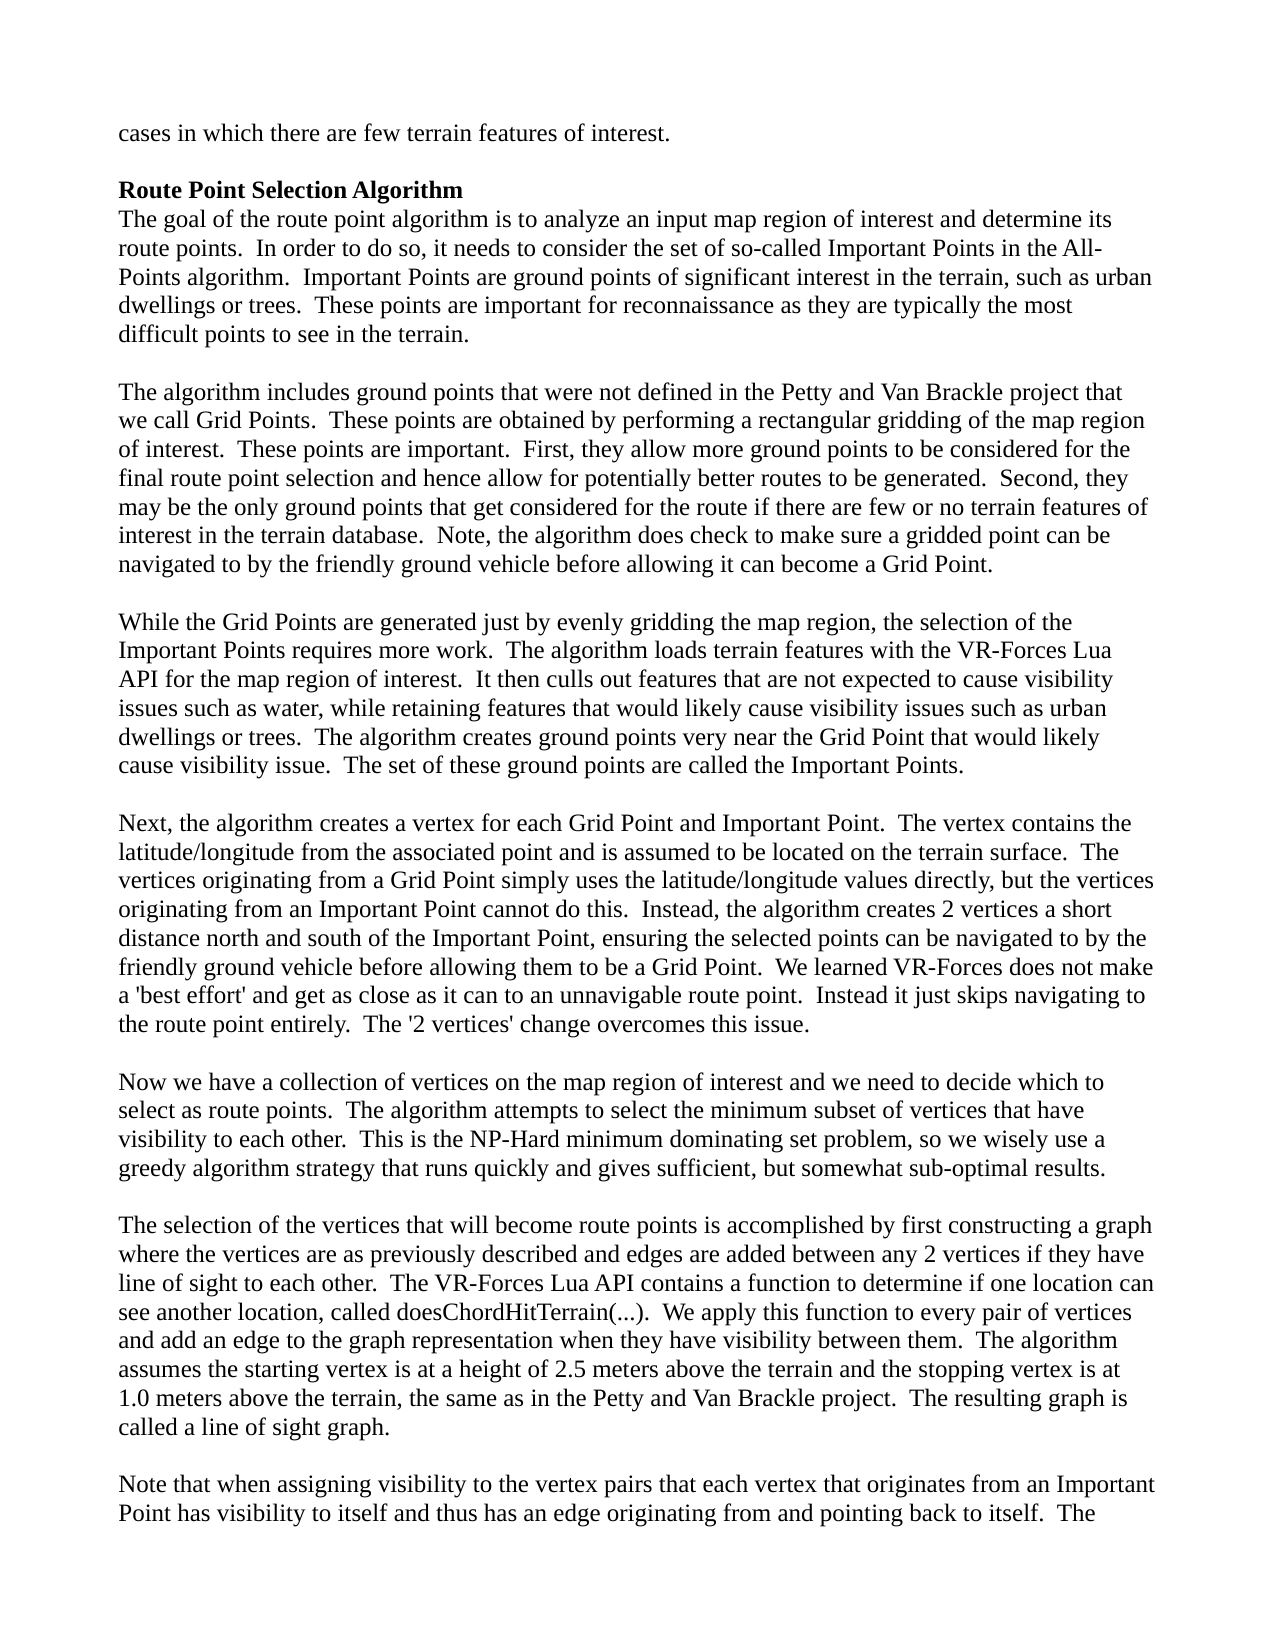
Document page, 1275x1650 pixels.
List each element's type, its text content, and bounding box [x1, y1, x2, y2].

text Route Point Selection Algorithm [118, 176, 1157, 204]
text Next, the algorithm creates a vertex for each Grid Point and Important Point. The vertex contains the latitude/longitude from the associated point and is assumed to be located on the terrain surface. The vertices originating from a Grid Point simply uses the latitude/longitude values directly, but the vertices originating from an Important Point cannot do this. Instead, the algorithm creates 2 vertices a short distance north and south of the Important Point, ensuring the selected points can be navigated to by the friendly ground vehicle before allowing them to be a Grid Point. We learned VR-Forces does not make a 'best effort' and get as close as it can to an unnavigable route point. Instead it just skips navigating to the route point entirely. The '2 vertices' change overcomes this issue. [118, 808, 1157, 1038]
text The selection of the vertices that will become route points is accomplished by first constructing a graph where the vertices are as previously described and edges are added between any 2 vertices if they have line of sight to each other. The VR-Forces Lua API contains a function to determine if one location can see another location, called doesChordHitTerrain(...). We apply this function to every pair of vertices and add an edge to the graph representation when they have visibility between them. The algorithm assumes the starting vertex is at a height of 2.5 meters above the terrain and the stopping vertex is at 1.0 meters above the terrain, the same as in the Petty and Van Brackle project. The resulting graph is called a line of sight graph. [118, 1211, 1157, 1441]
text While the Grid Points are generated just by evenly gridding the map region, the selection of the Important Points requires more work. The algorithm loads terrain features with the VR-Forces Lua API for the map region of interest. It then culls out features that are not expected to cause visibility issues such as water, while retaining features that would likely cause visibility issues such as urban dwellings or trees. The algorithm creates ground points very near the Grid Point that would likely cause visibility issue. The set of these ground points are called the Important Points. [118, 607, 1157, 779]
text The algorithm includes ground points that were not defined in the Petty and Van Brackle project that we call Grid Points. These points are obtained by performing a rectangular gridding of the map region of interest. These points are important. First, they allow more ground points to be considered for the final route point selection and hence allow for potentially better routes to be generated. Second, they may be the only ground points that get considered for the route if there are few or no terrain features of interest in the terrain database. Note, the algorithm does check to make sure a gridded point can be navigated to by the friendly ground vehicle before allowing it can become a Grid Point. [118, 377, 1157, 578]
text Now we have a collection of vertices on the map region of interest and we need to decide which to select as route points. The algorithm attempts to select the minimum subset of vertices that have visibility to each other. This is the NP-Hard minimum dominating set problem, so we wisely use a greedy algorithm strategy that runs quickly and gives sufficient, but somewhat sub-optimal results. [118, 1067, 1157, 1182]
text Note that when assigning visibility to the vertex pairs that each vertex that originates from an Important Point has visibility to itself and thus has an edge originating from and pointing back to itself. The [118, 1469, 1157, 1527]
text cases in which there are few terrain features of interest. [118, 118, 1157, 147]
text The goal of the route point algorithm is to analyze an input map region of interest and determine its route points. In order to do so, it needs to consider the set of so-called Important Points in the All-Points algorithm. Important Points are ground points of significant interest in the terrain, such as urban dwellings or trees. These points are important for reconnaissance as they are typically the most difficult points to see in the terrain. [118, 204, 1157, 348]
